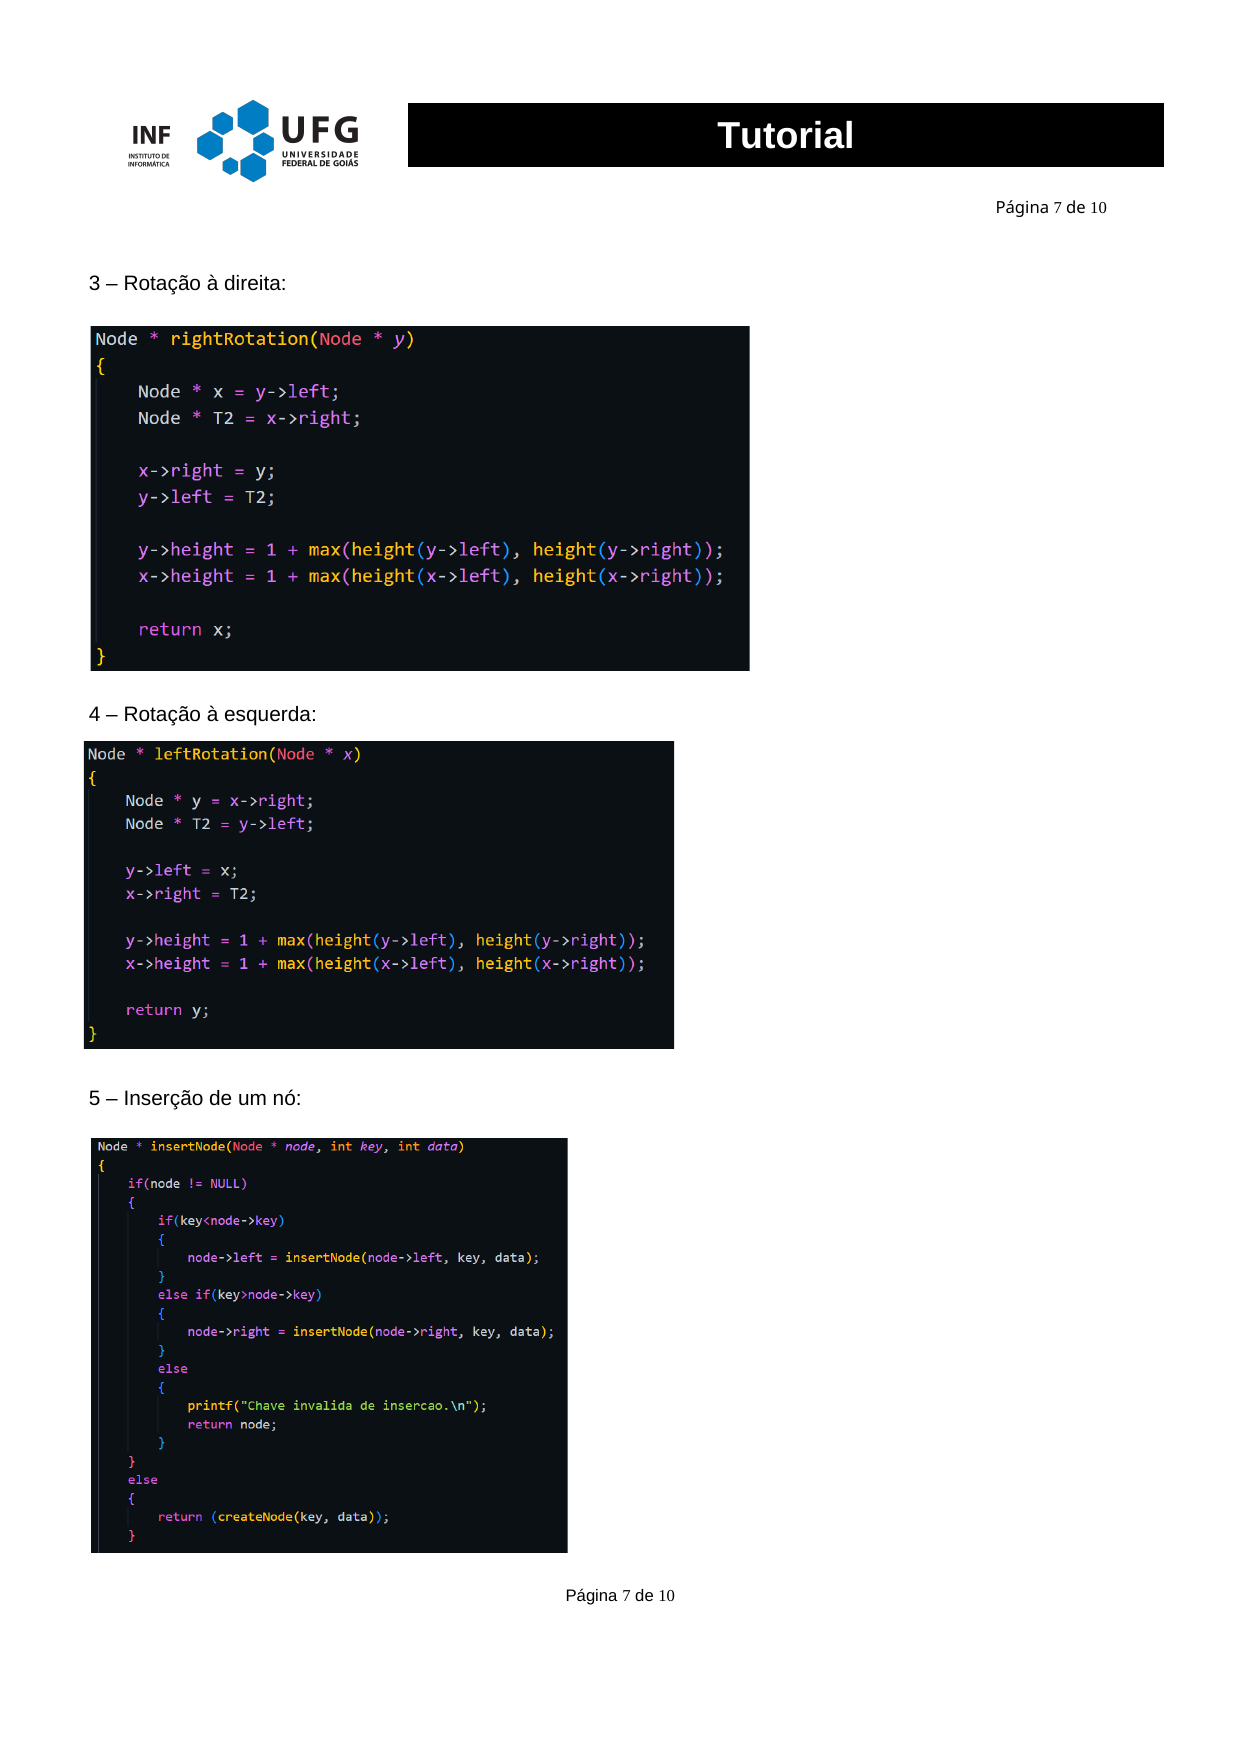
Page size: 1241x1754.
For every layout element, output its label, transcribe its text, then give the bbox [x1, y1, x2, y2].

picture [91, 1138, 568, 1553]
picture [83, 741, 675, 1049]
picture [90, 326, 750, 671]
text 5 – Inserção de um nó: [89, 1085, 1152, 1109]
picture [126, 97, 363, 186]
text 4 – Rotação à esquerda: [89, 702, 1152, 726]
text 3 – Rotação à direita: [89, 271, 1152, 295]
